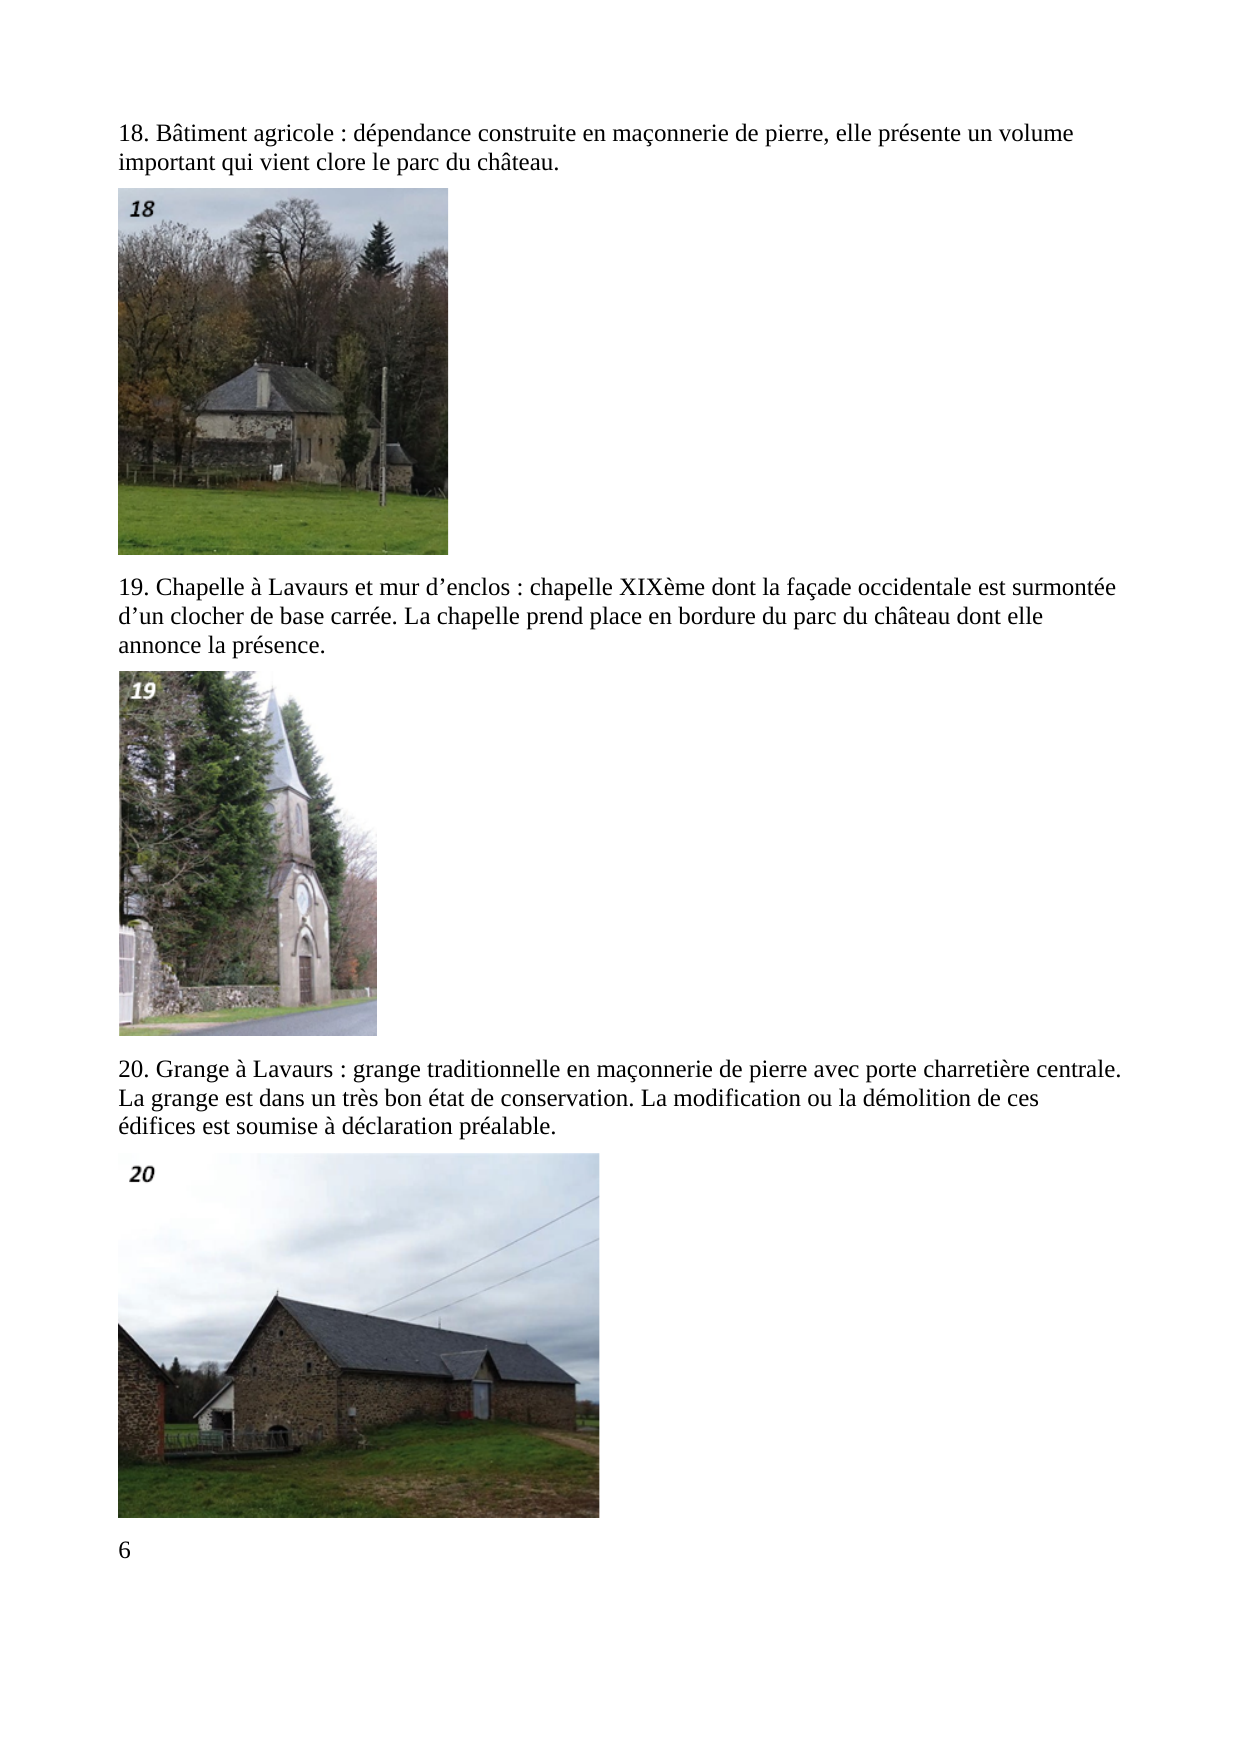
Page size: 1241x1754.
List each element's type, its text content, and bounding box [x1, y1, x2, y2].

picture [118, 1152, 600, 1518]
text 6 [118, 1536, 1122, 1564]
text 19. Chapelle à Lavaurs et mur d’enclos : chapelle XIXème dont la façade occidentale est surmontée d’un clocher de base carrée. La chapelle prend place en bordure du parc du château dont elle annonce la présence. [118, 572, 1122, 658]
text 18. Bâtiment agricole : dépendance construite en maçonnerie de pierre, elle présente un volume important qui vient clore le parc du château. [118, 118, 1122, 176]
picture [118, 188, 449, 555]
picture [118, 671, 377, 1036]
text 20. Grange à Lavaurs : grange traditionnelle en maçonnerie de pierre avec porte charretière centrale. La grange est dans un très bon état de conservation. La modification ou la démolition de ces édifices est soumise à déclaration préalable. [118, 1054, 1122, 1140]
